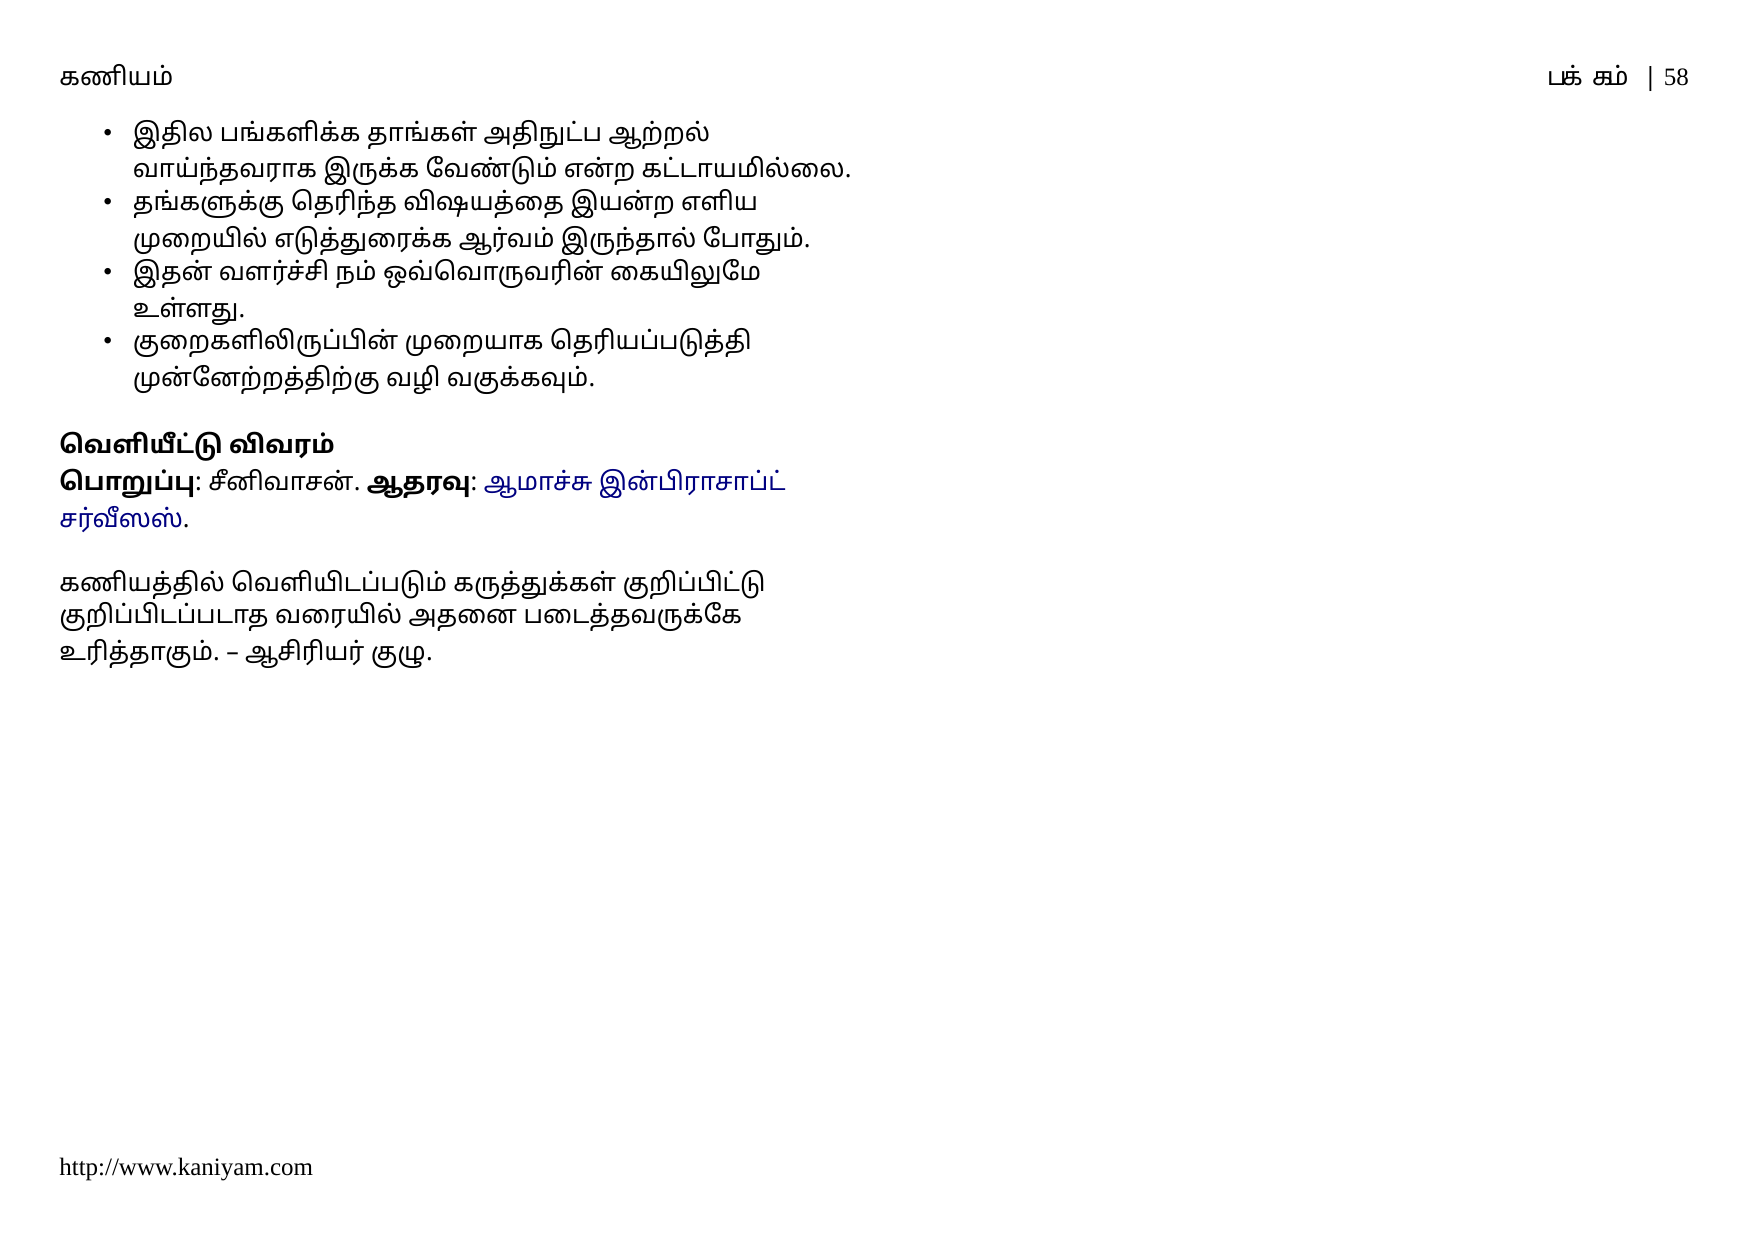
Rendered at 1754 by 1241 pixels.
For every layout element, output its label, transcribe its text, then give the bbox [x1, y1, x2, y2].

list இதில பங்களிக்க தாங்கள் அதிநுட்ப ஆற்றல் வாய்ந்தவராக இருக்க வேண்டும் என்ற கட்டாயமில்லை. [103, 118, 862, 188]
list இதன் வளர்ச்சி நம் ஒவ்வொருவரின் கையிலுமே உள்ளது. [103, 258, 862, 327]
list தங்களுக்கு தெரிந்த விஷயத்தை இயன்ற எளிய முறையில் எடுத்துரைக்க ஆர்வம் இருந்தால் போதும். [103, 188, 862, 258]
text வெளியீட்டு விவரம் [59, 431, 862, 463]
list குறைகளிலிருப்பின் முறையாக தெரியப்படுத்தி முன்னேற்றத்திற்கு வழி வகுக்கவும். [103, 327, 862, 397]
text பொறுப்பு: சீனிவாசன். ஆதரவு: ஆமாச்சு இன்பிராசாப்ட் சர்வீஸஸ். [59, 463, 862, 534]
text கணியத்தில் வெளியிடப்படும் கருத்துக்கள் குறிப்பிட்டு குறிப்பிடப்படாத வரையில் அதனை படைத்தவருக்கே உரித்தாகும். – ஆசிரியர் குழு. [59, 569, 862, 671]
